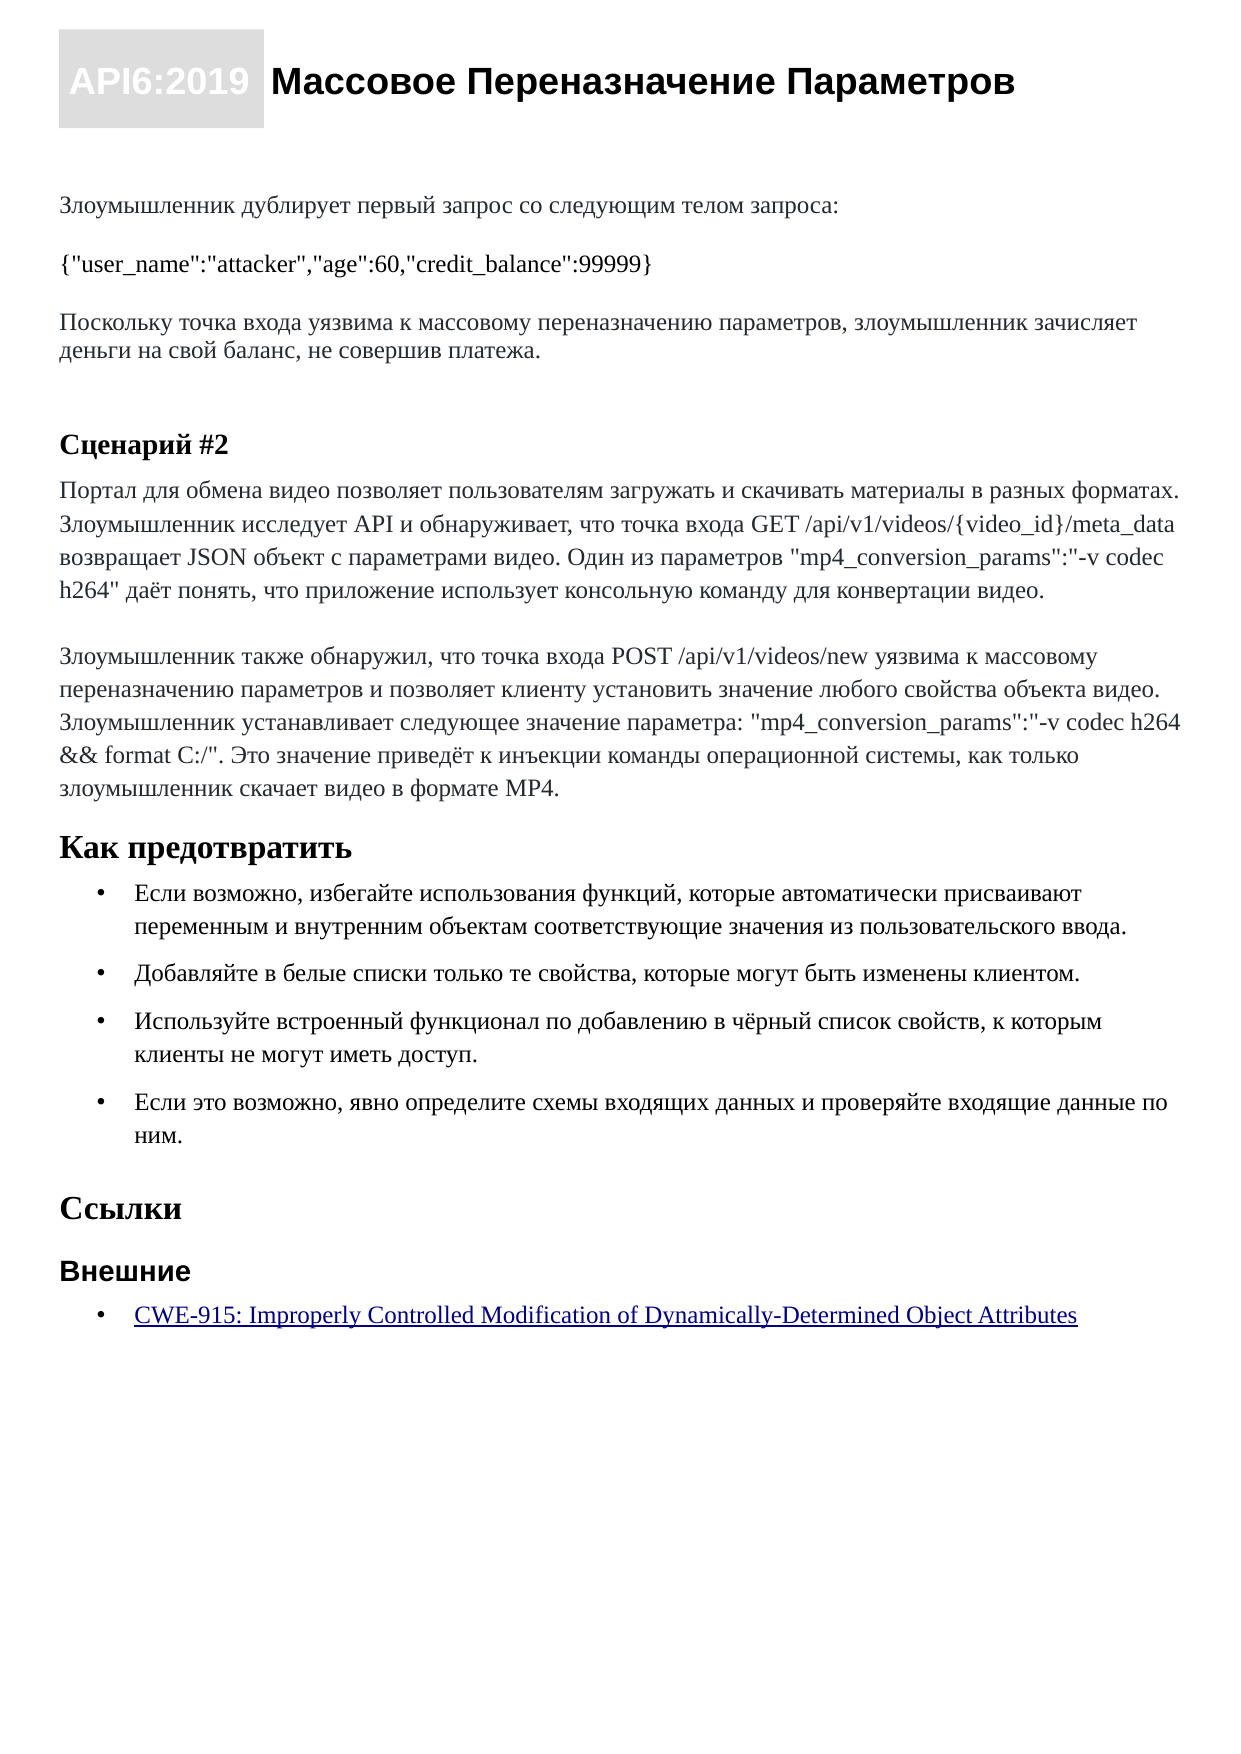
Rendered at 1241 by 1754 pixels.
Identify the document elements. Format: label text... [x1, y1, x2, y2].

list Если это возможно, явно определите схемы входящих данных и проверяйте входящие данные по ним. [97, 1087, 1181, 1148]
text Поскольку точка входа уязвима к массовому переназначению параметров, злоумышленник зачисляет деньги на свой баланс, не совершив платежа. [59, 307, 1181, 364]
list CWE-915: Improperly Controlled Modification of Dynamically-Determined Object Attributes [97, 1300, 1181, 1329]
list Используйте встроенный функционал по добавлению в чёрный список свойств, к которым клиенты не могут иметь доступ. [97, 1006, 1181, 1068]
subtitle Как предотвратить [59, 827, 1181, 865]
text Злоумышленник также обнаружил, что точка входа POST /api/v1/videos/new уязвима к массовому переназначению параметров и позволяет клиенту установить значение любого свойства объекта видео. Злоумышленник устанавливает следующее значение параметра: "mp4_conversion_params":"-v codec h264 && format C:/". Это значение приведёт к инъекции команды операционной системы, как только злоумышленник скачает видео в формате MP4. [59, 641, 1181, 802]
text {"user_name":"attacker","age":60,"credit_balance":99999} [59, 249, 1181, 277]
list Если возможно, избегайте использования функций, которые автоматически присваивают переменным и внутренним объектам соответствующие значения из пользовательского ввода. [97, 878, 1181, 939]
text Сценарий #2 [59, 427, 1181, 461]
subtitle Ссылки [59, 1188, 1181, 1227]
list Добавляйте в белые списки только те свойства, которые могут быть изменены клиентом. [97, 958, 1181, 987]
text Портал для обмена видео позволяет пользователям загружать и скачивать материалы в разных форматах. Злоумышленник исследует API и обнаруживает, что точка входа GET /api/v1/videos/{video_id}/meta_data возвращает JSON объект с параметрами видео. Один из параметров "mp4_conversion_params":"-v codec h264" даёт понять, что приложение использует консольную команду для конвертации видео. [59, 476, 1181, 603]
subtitle Внешние [59, 1254, 1181, 1288]
text Злоумышленник дублирует первый запрос со следующим телом запроса: [59, 190, 1181, 219]
